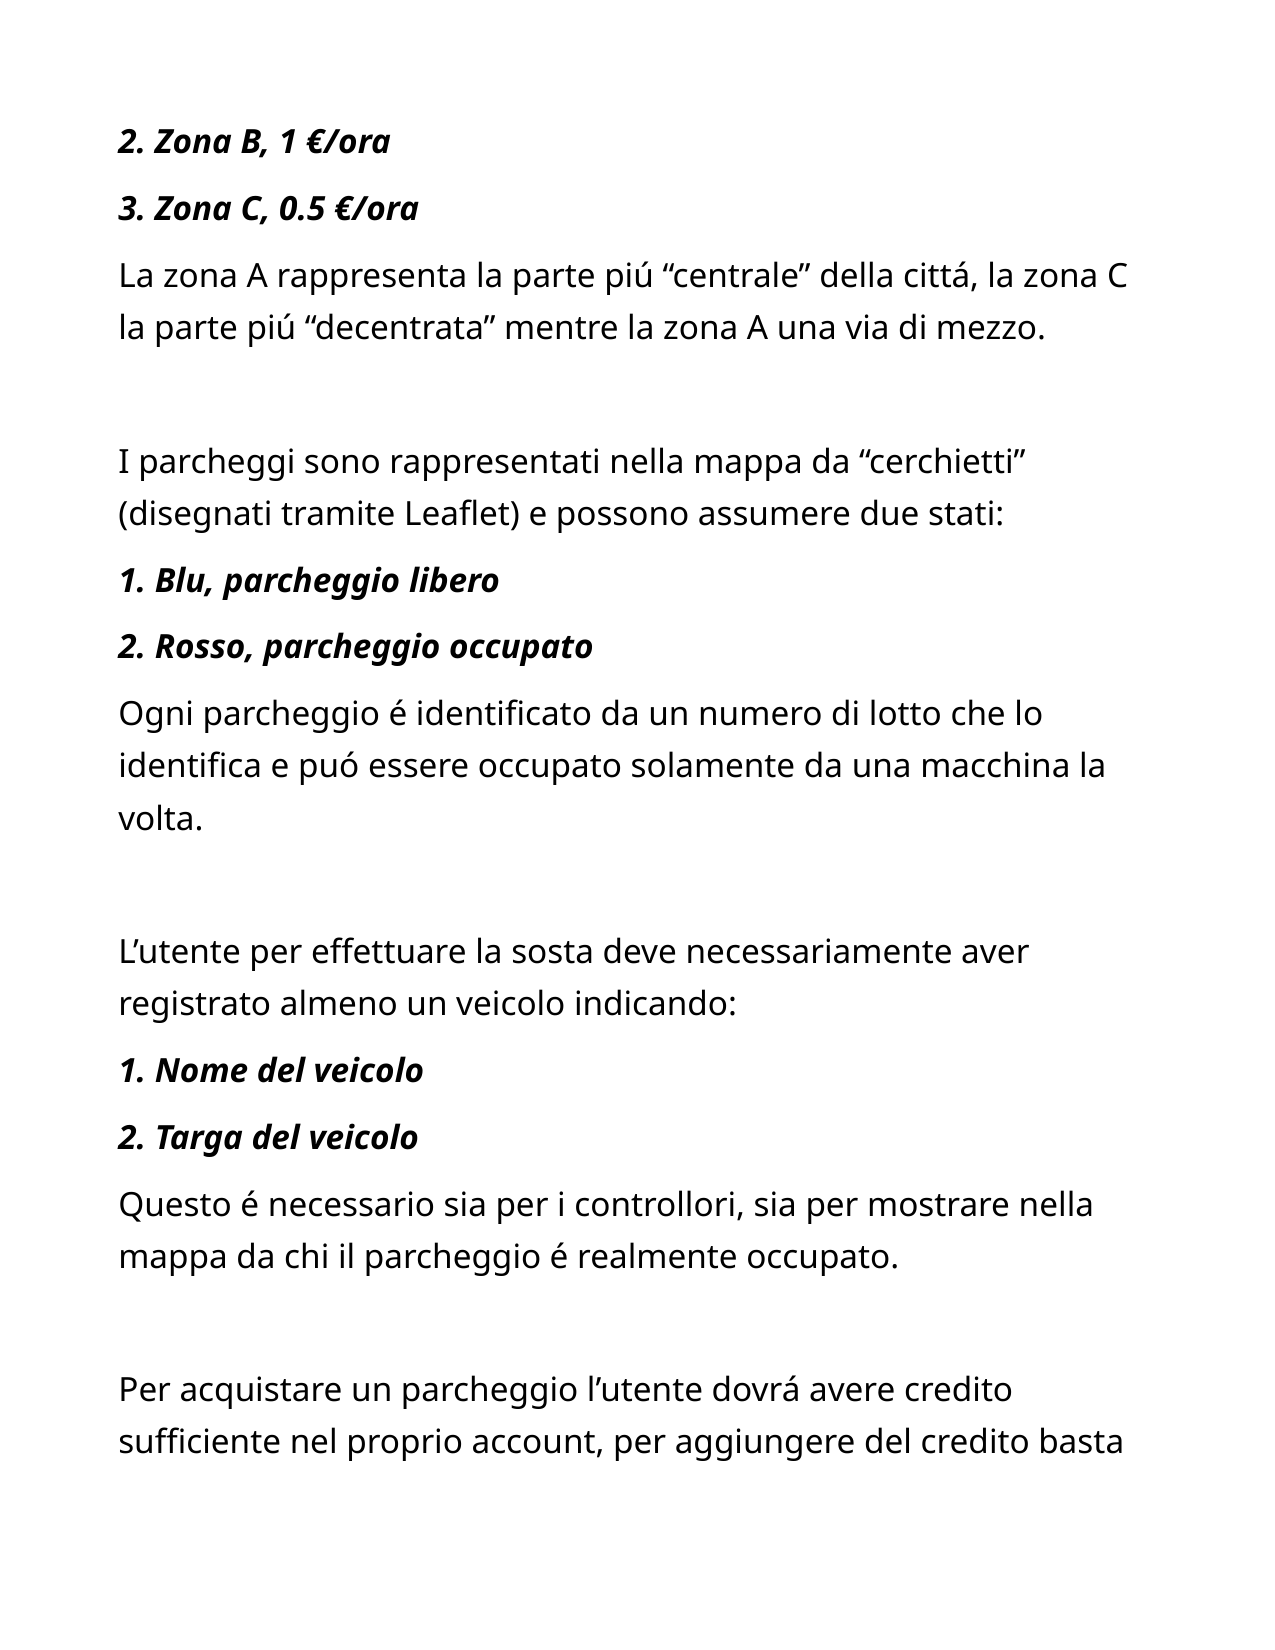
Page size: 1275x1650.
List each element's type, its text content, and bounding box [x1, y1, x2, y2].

text 3. Zona C, 0.5 €/ora [118, 185, 1157, 230]
text La zona A rappresenta la parte piú “centrale” della cittá‚ la zona C la parte piú “decentrata” mentre la zona A una via di mezzo. [118, 252, 1157, 349]
text 2. Targa del veicolo [118, 1113, 1157, 1159]
text 2. Rosso, parcheggio occupato [118, 623, 1157, 668]
text Per acquistare un parcheggio l’utente dovrá avere credito sufficiente nel proprio account, per aggiungere del credito basta [118, 1366, 1157, 1464]
text L’utente per effettuare la sosta deve necessariamente aver registrato almeno un veicolo indicando: [118, 928, 1157, 1025]
text 1. Nome del veicolo [118, 1047, 1157, 1092]
text Ogni parcheggio é identificato da un numero di lotto che lo identifica e puó essere occupato solamente da una macchina la volta. [118, 690, 1157, 840]
text Questo é necessario sia per i controllori, sia per mostrare nella mappa da chi il parcheggio é realmente occupato. [118, 1180, 1157, 1278]
text 2. Zona B, 1 €/ora [118, 118, 1157, 163]
text 1. Blu, parcheggio libero [118, 556, 1157, 602]
text I parcheggi sono rappresentati nella mappa da “cerchietti” (disegnati tramite Leaflet) e possono assumere due stati: [118, 437, 1157, 535]
